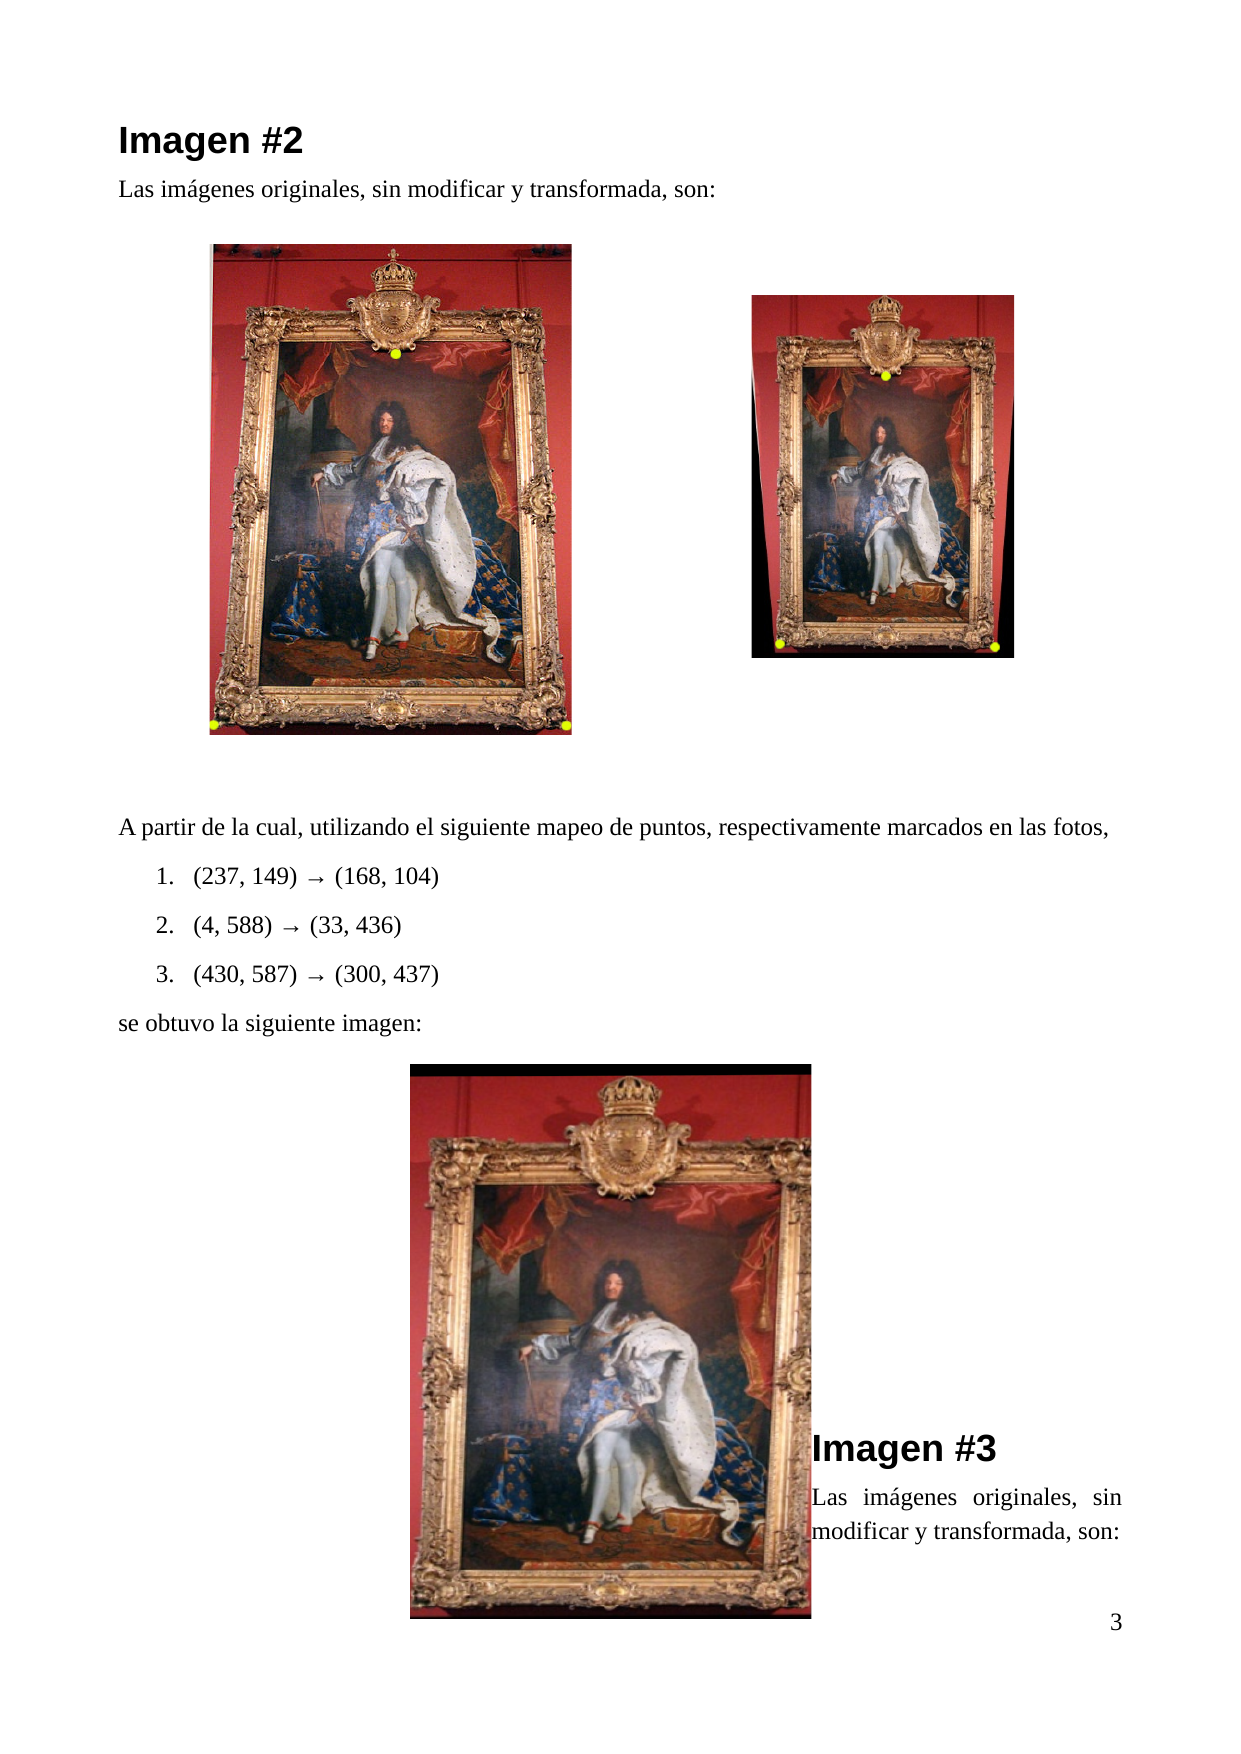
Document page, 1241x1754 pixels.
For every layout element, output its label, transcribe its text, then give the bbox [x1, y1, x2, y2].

subtitle Imagen #3 [812, 1426, 1122, 1469]
subtitle [118, 1426, 410, 1469]
picture [410, 1064, 812, 1619]
text Las imágenes originales, sin modificar y transformada, son: [812, 1482, 1122, 1545]
picture [751, 295, 1015, 658]
text A partir de la cual, utilizando el siguiente mapeo de puntos, respectivamente marcados en las fotos, [118, 812, 1122, 841]
text [118, 1482, 410, 1545]
text Las imágenes originales, sin modificar y transformada, son: [118, 174, 1122, 203]
subtitle Imagen #2 [118, 118, 1122, 162]
list (4, 588) → (33, 436) [156, 910, 1122, 939]
list (237, 149) → (168, 104) [156, 861, 1122, 890]
text se obtuvo la siguiente imagen: [118, 1008, 1122, 1037]
picture [209, 244, 572, 735]
list (430, 587) → (300, 437) [156, 959, 1122, 988]
